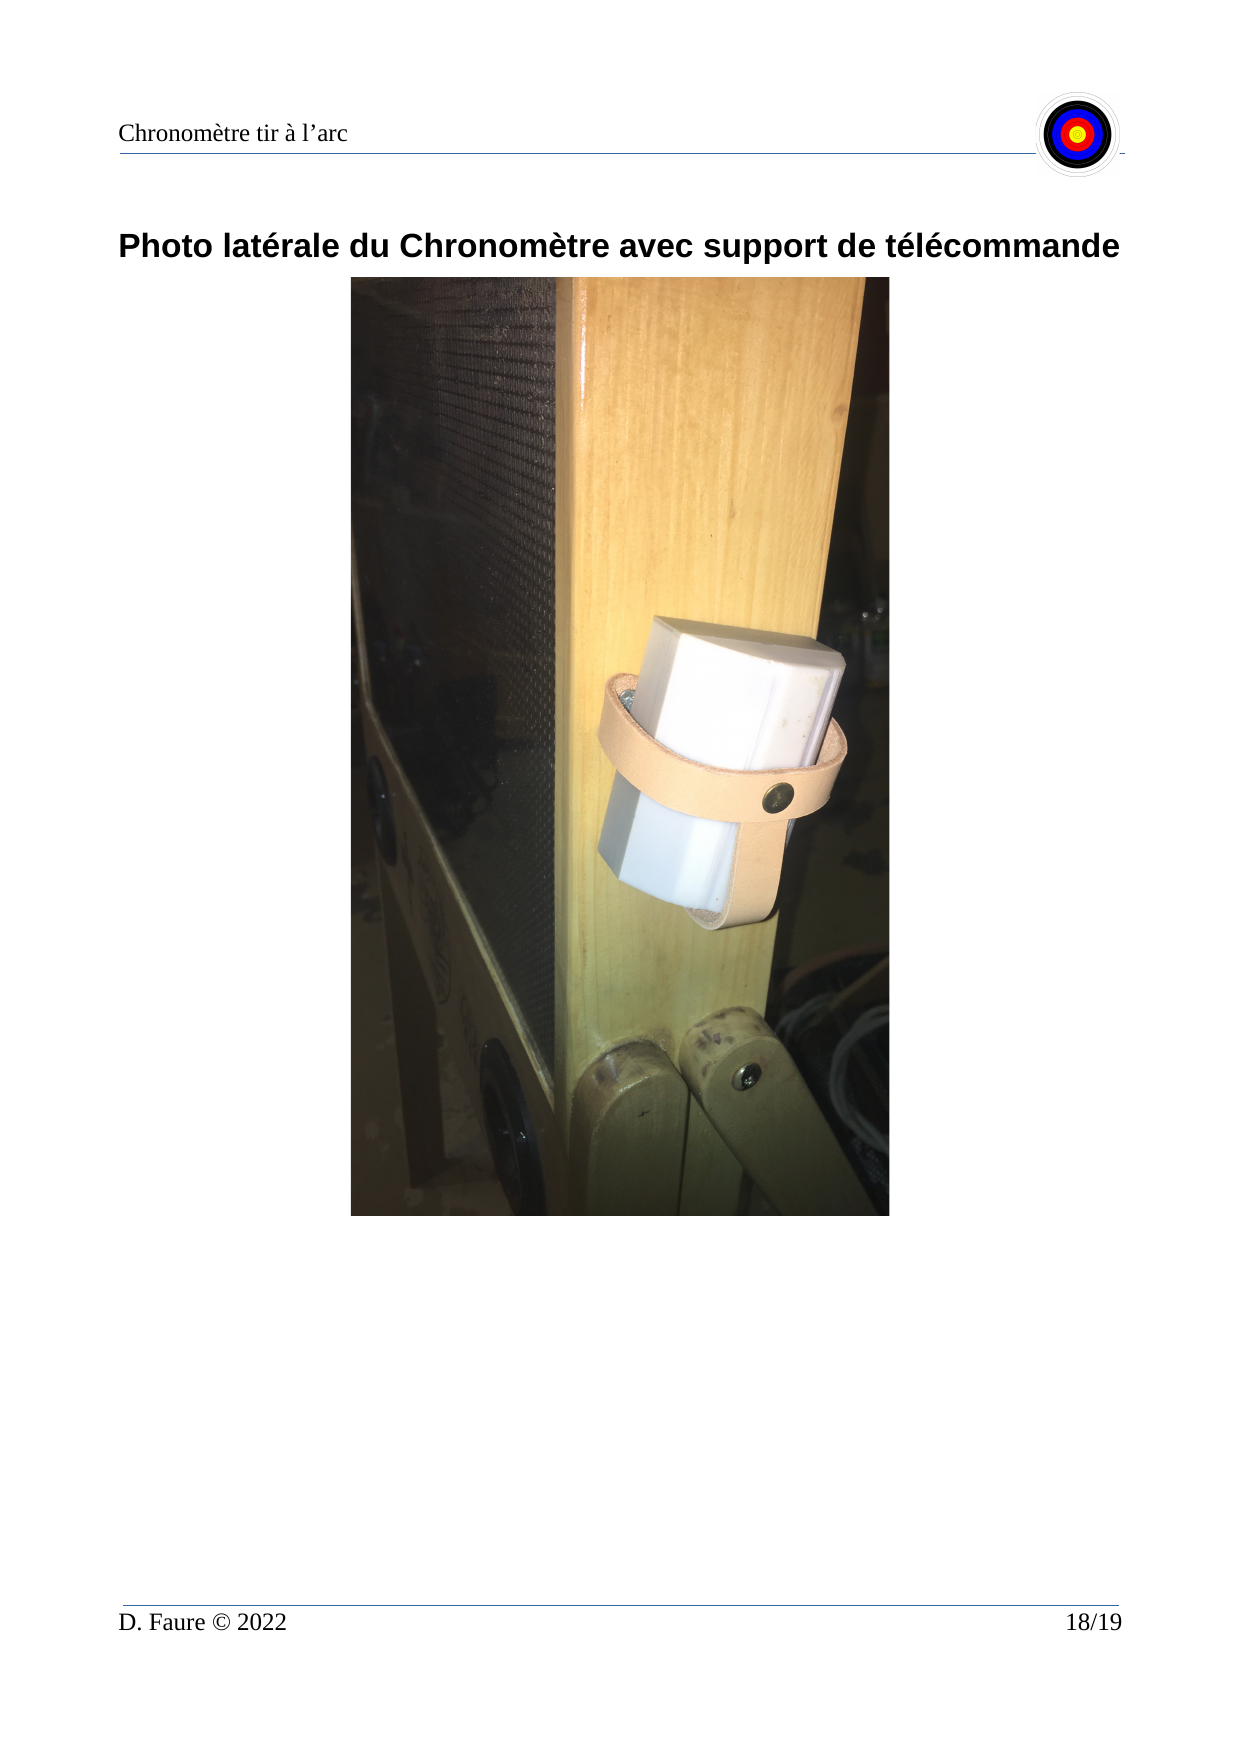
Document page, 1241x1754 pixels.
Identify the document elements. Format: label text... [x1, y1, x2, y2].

subtitle Photo latérale du Chronomètre avec support de télécommande [118, 226, 1122, 264]
picture [1035, 92, 1120, 177]
